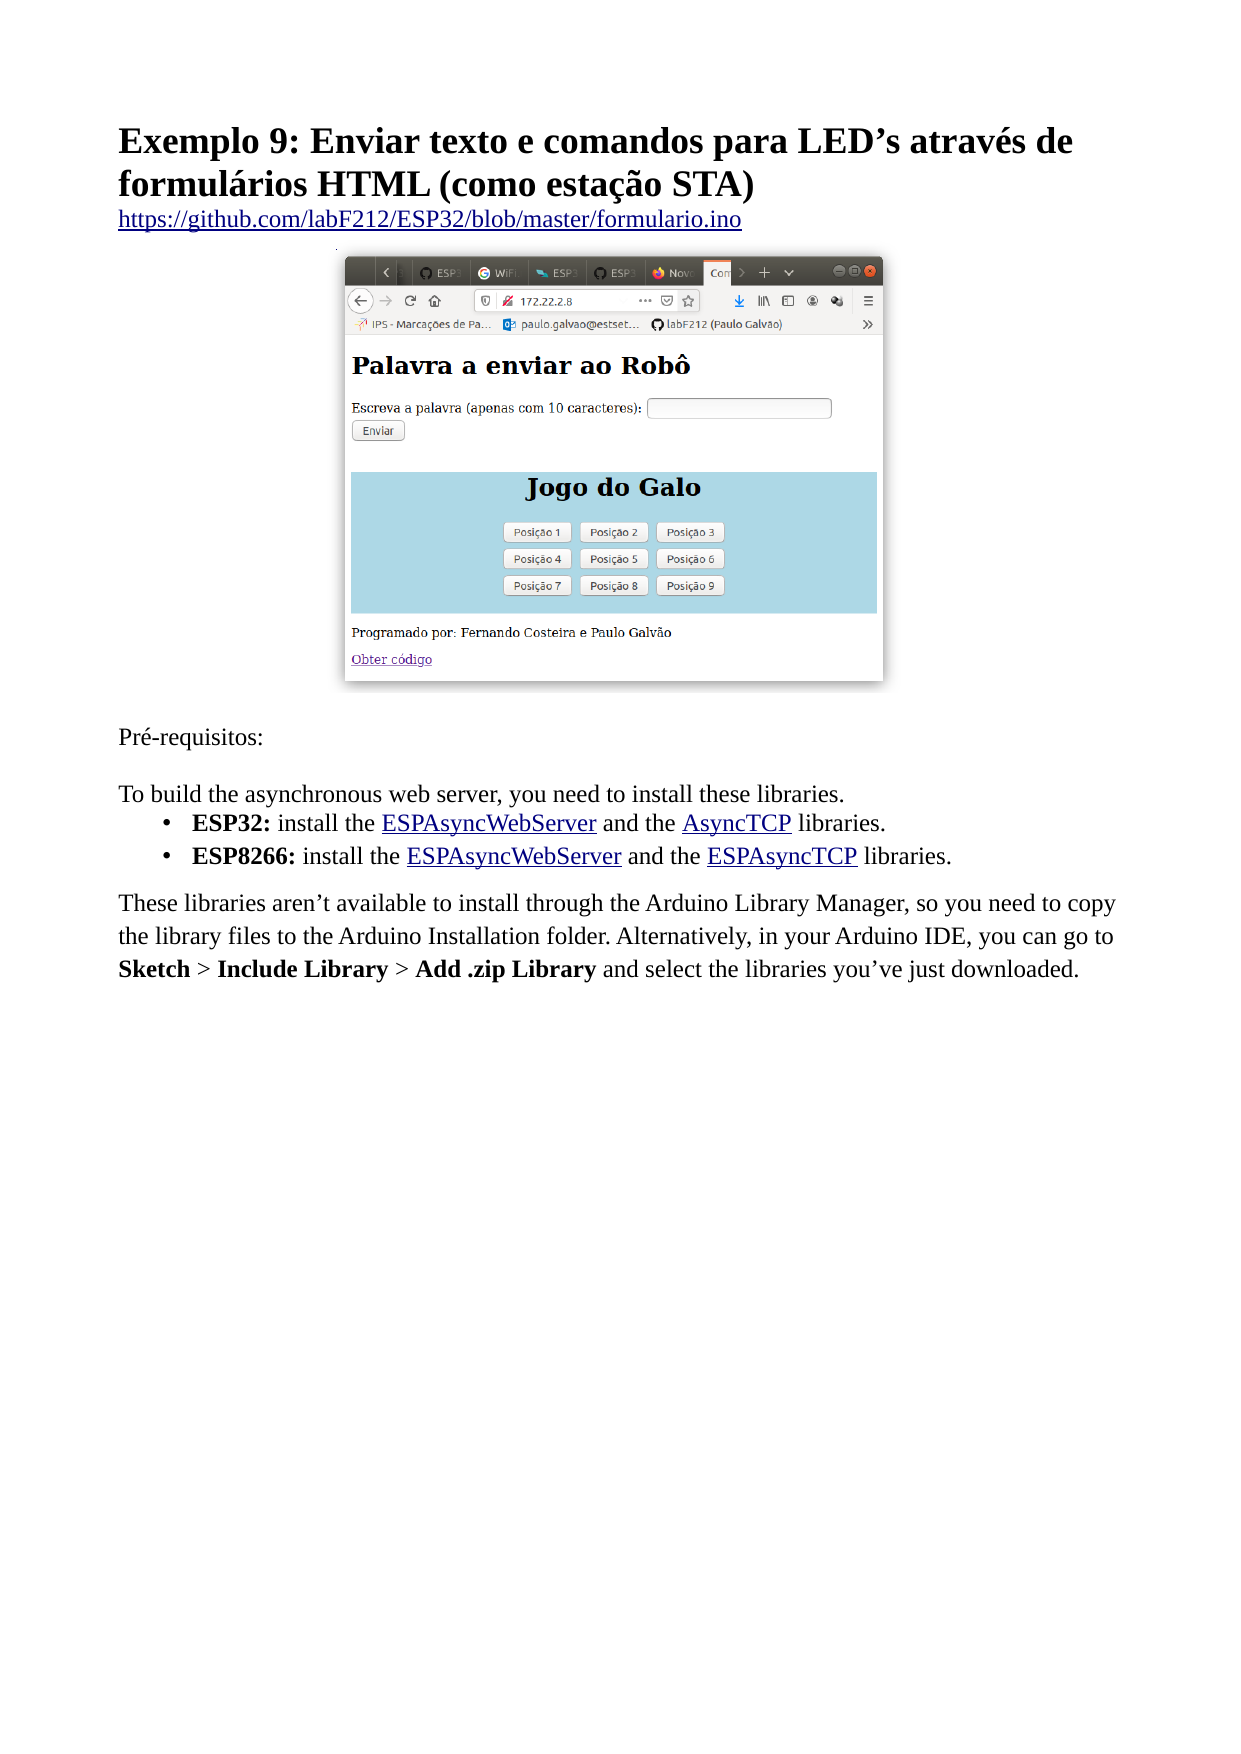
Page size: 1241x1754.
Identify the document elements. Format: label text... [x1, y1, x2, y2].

list ESP32: install the ESPAsyncWebServer and the AsyncTCP libraries. [162, 808, 1122, 837]
text Pré-requisitos: [118, 722, 1122, 750]
text To build the asynchronous web server, you need to install these libraries. [118, 779, 1122, 808]
text https://github.com/labF212/ESP32/blob/master/formulario.ino [118, 204, 1122, 233]
text These libraries aren’t available to install through the Arduino Library Manager, so you need to copy the library files to the Arduino Installation folder. Alternatively, in your Arduino IDE, you can go to Sketch > Include Library > Add .zip Library and select the libraries you’ve just downloaded. [118, 888, 1122, 983]
picture [753, 233, 922, 693]
list ESP8266: install the ESPAsyncWebServer and the ESPAsyncTCP libraries. [162, 841, 1122, 869]
subtitle Exemplo 9: Enviar texto e comandos para LED’s através de formulários HTML (como estação STA) [118, 118, 1122, 204]
